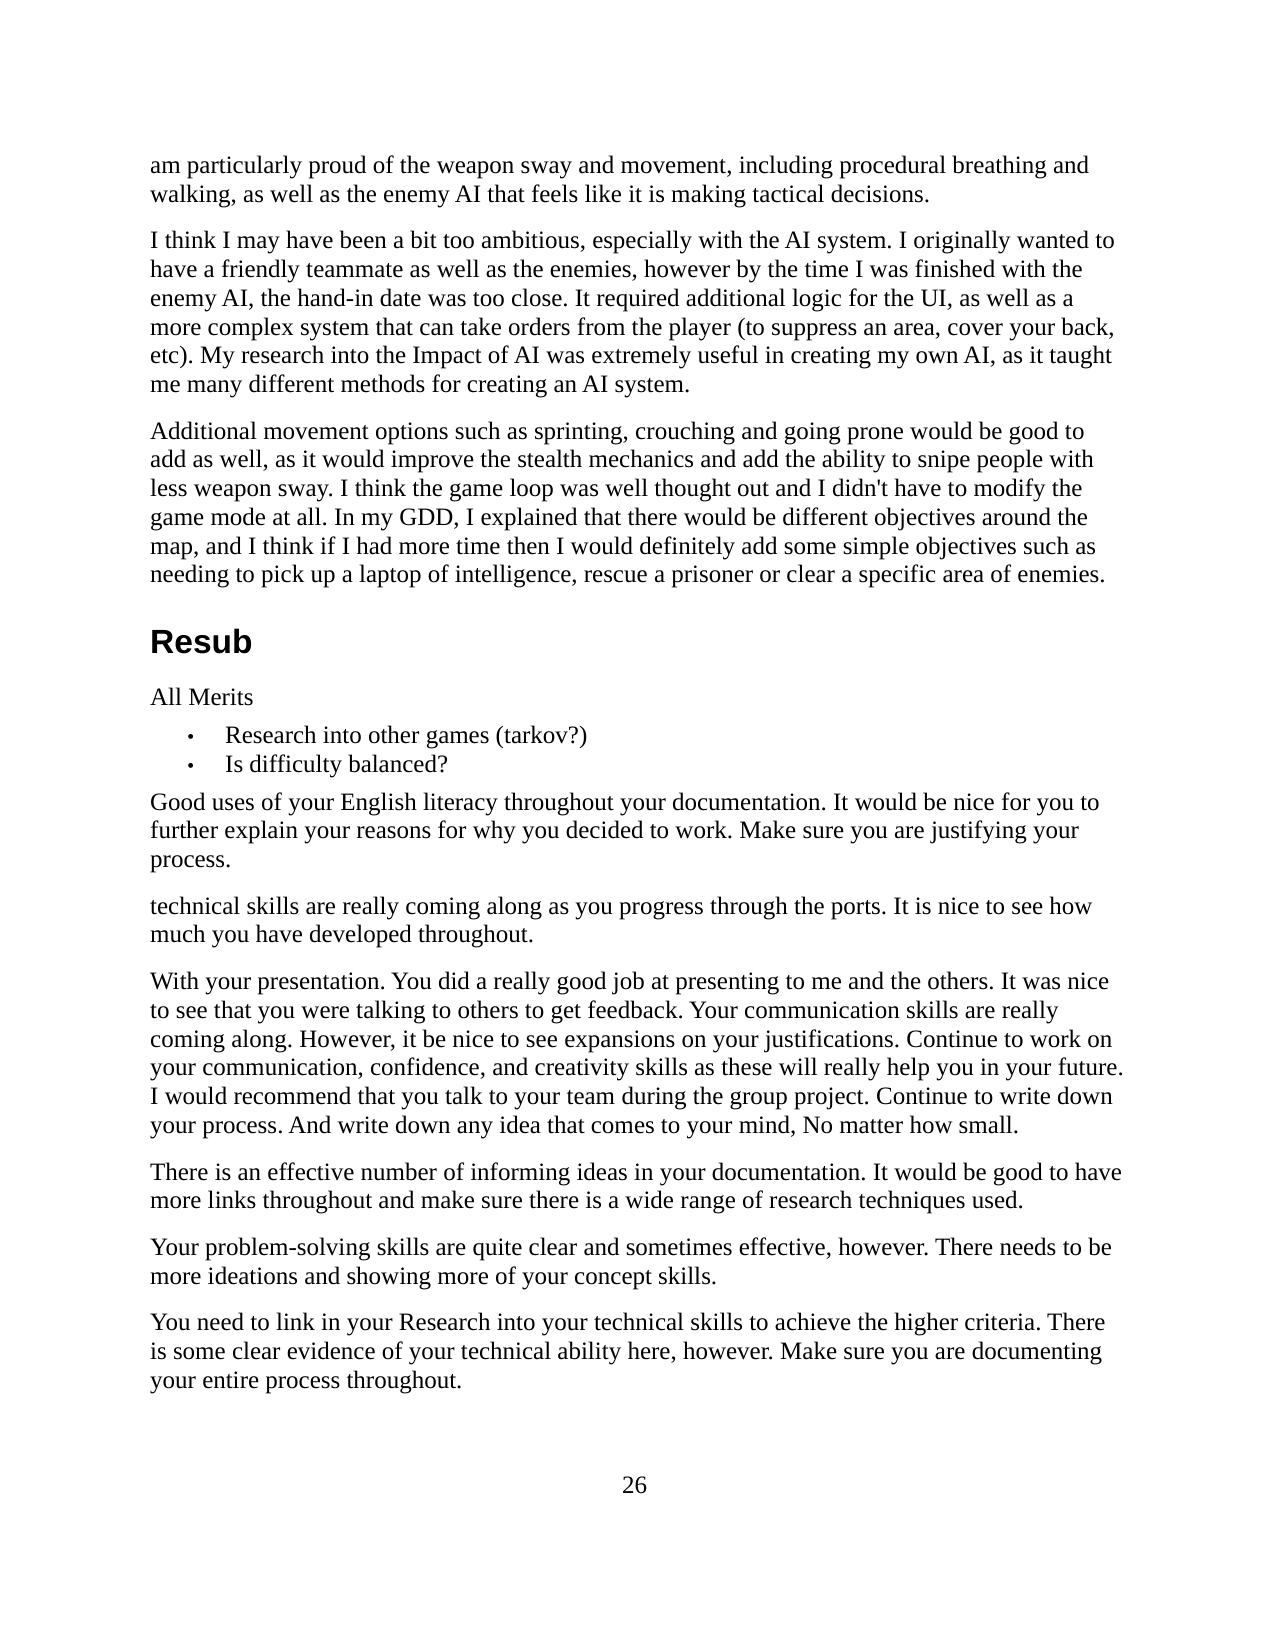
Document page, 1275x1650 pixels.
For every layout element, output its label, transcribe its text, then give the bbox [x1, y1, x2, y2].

text I think I may have been a bit too ambitious, especially with the AI system. I originally wanted to have a friendly teammate as well as the enemies, however by the time I was finished with the enemy AI, the hand-in date was too close. It required additional logic for the UI, as well as a more complex system that can take orders from the player (to suppress an area, cover your back, etc). My research into the Impact of AI was extremely useful in creating my own AI, as it taught me many different methods for creating an AI system. [150, 225, 1125, 398]
text There is an effective number of informing ideas in your documentation. It would be good to have more links throughout and make sure there is a wide range of research techniques used. [150, 1157, 1125, 1214]
subtitle Resub [150, 622, 1125, 661]
text Good uses of your English literacy throughout your documentation. It would be nice for you to further explain your reasons for why you decided to work. Make sure you are justifying your process. [150, 787, 1125, 873]
list Research into other games (tarkov?) [187, 720, 1125, 749]
text am particularly proud of the weapon sway and movement, including procedural breathing and walking, as well as the enemy AI that feels like it is making tactical decisions. [150, 150, 1125, 207]
text Your problem-solving skills are quite clear and sometimes effective, however. There needs to be more ideations and showing more of your concept skills. [150, 1232, 1125, 1289]
text technical skills are really coming along as you progress through the ports. It is nice to see how much you have developed throughout. [150, 891, 1125, 948]
list Is difficulty balanced? [187, 749, 1125, 778]
text You need to link in your Research into your technical skills to achieve the higher criteria. There is some clear evidence of your technical ability here, however. Make sure you are documenting your entire process throughout. [150, 1307, 1125, 1394]
text Additional movement options such as sprinting, crouching and going prone would be good to add as well, as it would improve the stealth mechanics and add the ability to snipe people with less weapon sway. I think the game loop was well thought out and I didn't have to modify the game mode at all. In my GDD, I explained that there would be different objectives around the map, and I think if I had more time then I would definitely add some simple objectives such as needing to pick up a laptop of intelligence, rescue a prisoner or clear a specific area of enemies. [150, 416, 1125, 588]
text All Merits [150, 682, 1125, 711]
text With your presentation. You did a really good job at presenting to me and the others. It was nice to see that you were talking to others to get feedback. Your communication skills are really coming along. However, it be nice to see expansions on your justifications. Continue to work on your communication, confidence, and creativity skills as these will really help you in your future. I would recommend that you talk to your team during the group project. Continue to write down your process. And write down any idea that comes to your mind, No matter how small. [150, 966, 1125, 1139]
